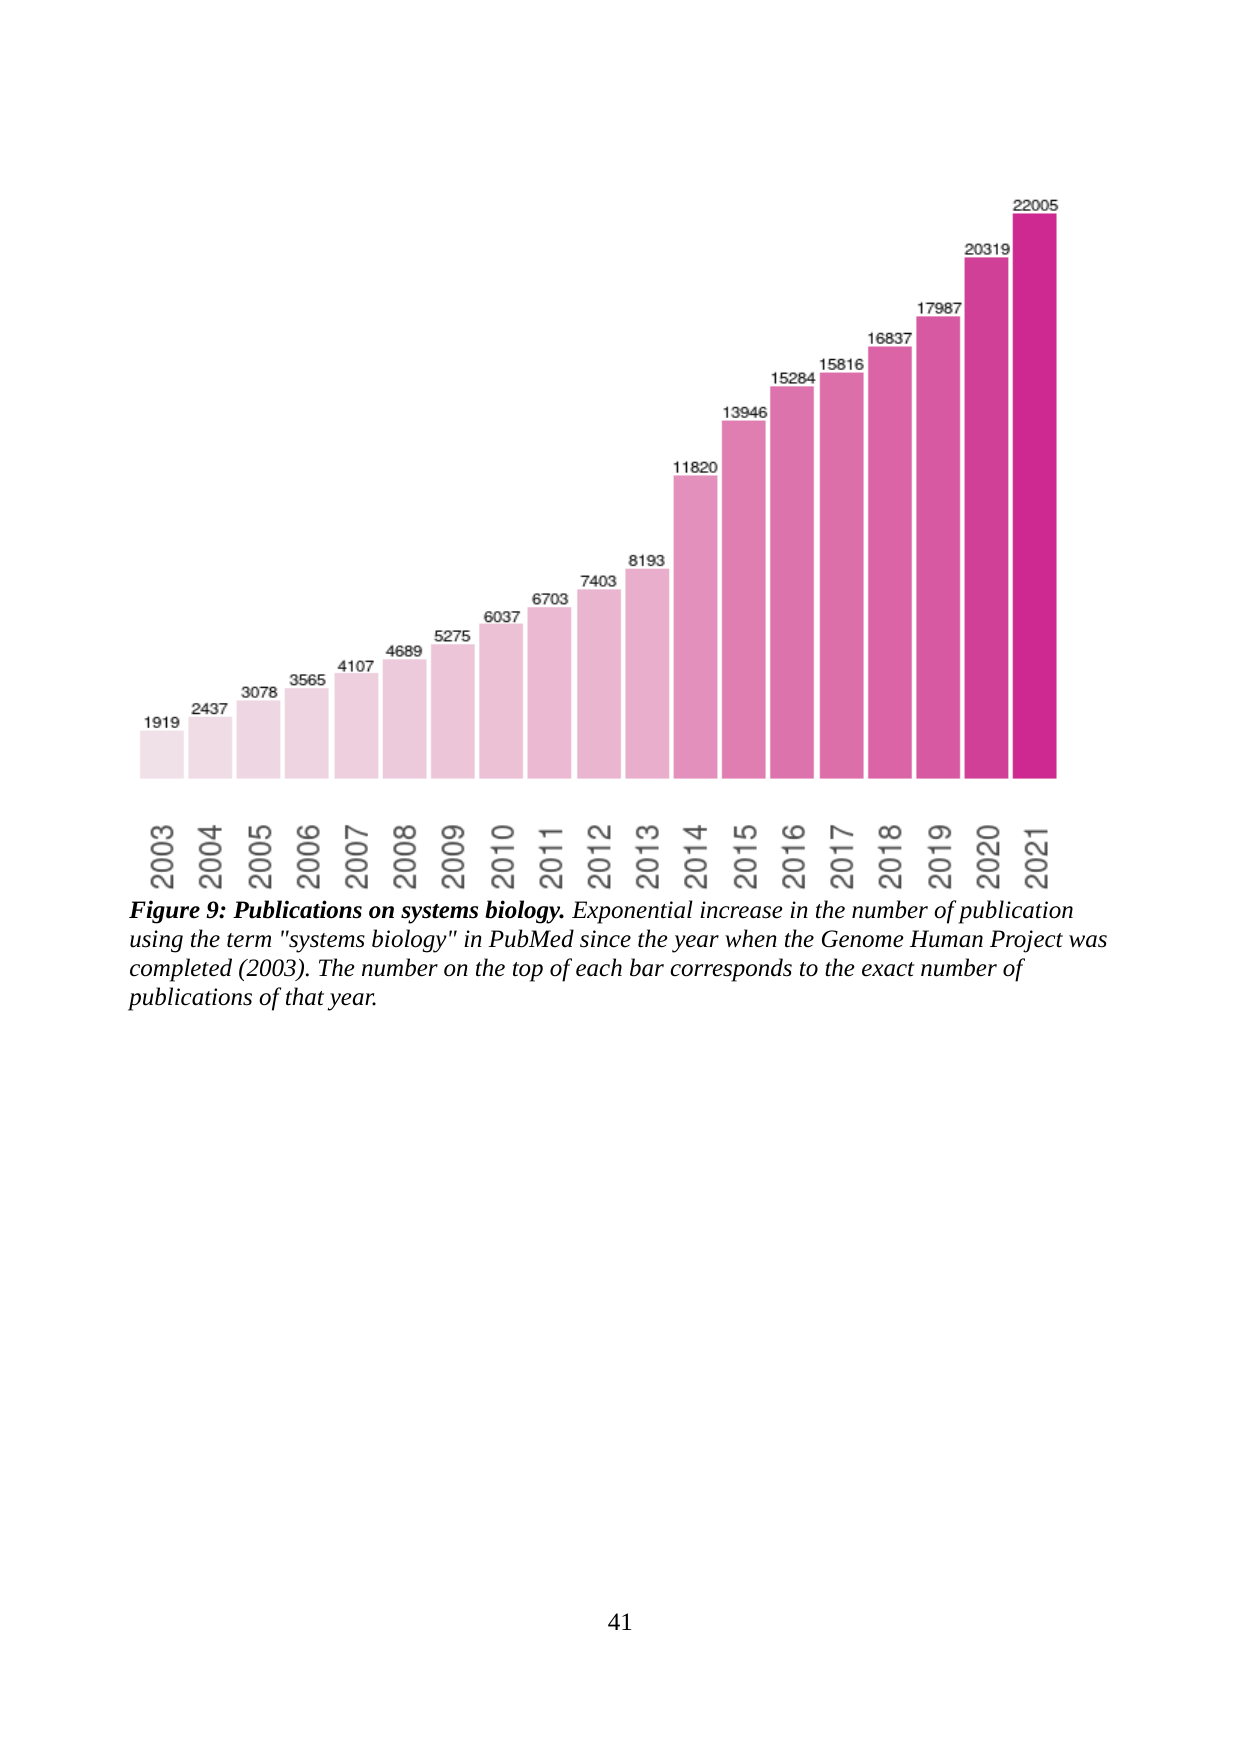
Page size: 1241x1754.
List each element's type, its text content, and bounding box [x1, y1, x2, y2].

picture [118, 167, 1087, 896]
text Figure 9: Publications on systems biology. Exponential increase in the number of publication using the term "systems biology" in PubMed since the year when the Genome Human Project was completed (2003). The number on the top of each bar corresponds to the exact number of publications of that year. [129, 195, 1127, 1011]
